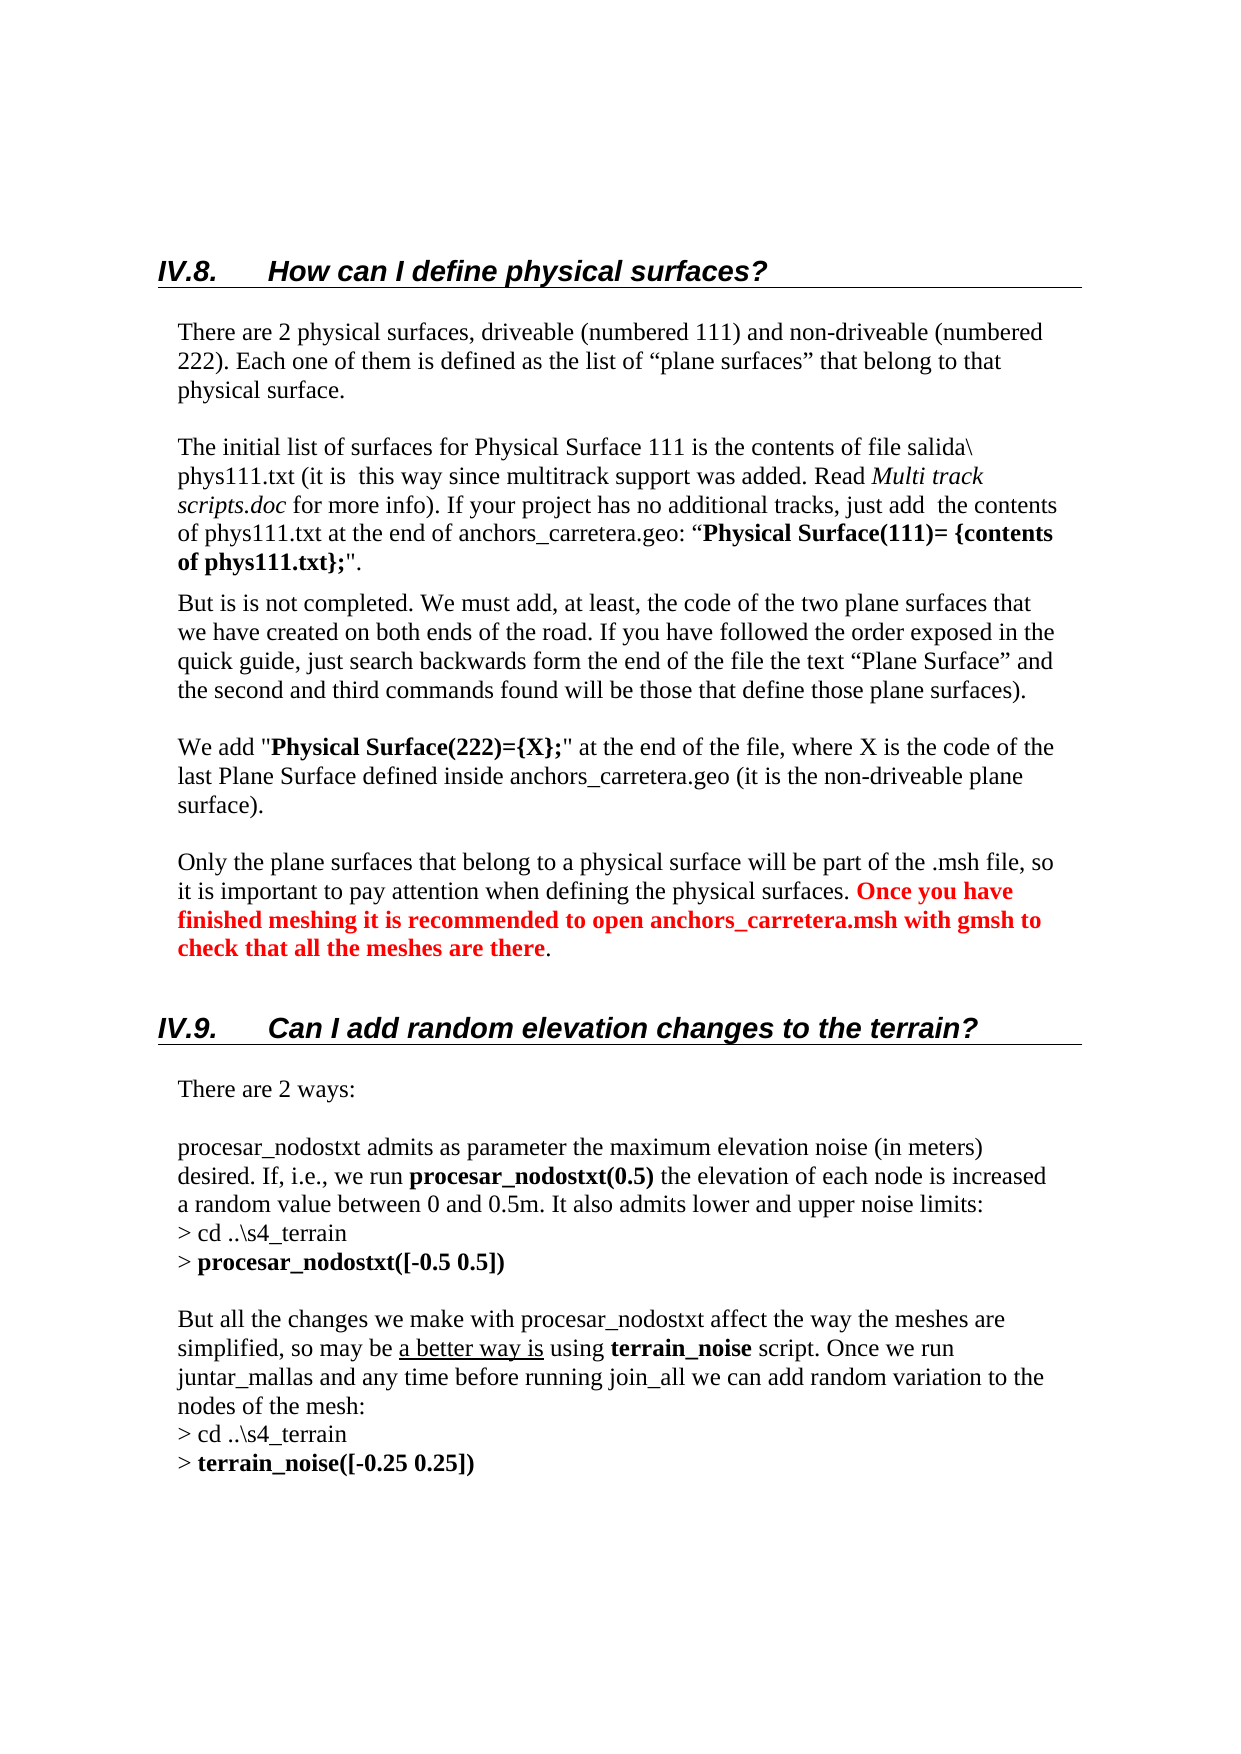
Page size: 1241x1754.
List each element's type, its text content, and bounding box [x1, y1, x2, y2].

subtitle Can I add random elevation changes to the terrain? [158, 1011, 1082, 1044]
text procesar_nodostxt admits as parameter the maximum elevation noise (in meters) desired. If, i.e., we run procesar_nodostxt(0.5) the elevation of each node is increased a random value between 0 and 0.5m. It also admits lower and upper noise limits: [177, 1132, 1063, 1218]
text > terrain_noise([-0.25 0.25]) [177, 1448, 1063, 1477]
text There are 2 ways: [177, 1074, 1063, 1103]
text There are 2 physical surfaces, driveable (numbered 111) and non-driveable (numbered 222). Each one of them is defined as the list of “plane surfaces” that belong to that physical surface. The initial list of surfaces for Physical Surface 111 is the contents of file salida\phys111.txt (it is this way since multitrack support was added. Read Multi track scripts.doc for more info). If your project has no additional tracks, just add the contents of phys111.txt at the end of anchors_carretera.geo: “Physical Surface(111)= {contents of phys111.txt};". [177, 317, 1063, 576]
text > procesar_nodostxt([-0.5 0.5]) [177, 1247, 1063, 1276]
text > cd ..\s4_terrain [177, 1218, 1063, 1247]
text But all the changes we make with procesar_nodostxt affect the way the meshes are simplified, so may be a better way is using terrain_noise script. Once we run juntar_mallas and any time before running join_all we can add random variation to the nodes of the mesh: [177, 1304, 1063, 1419]
subtitle How can I define physical surfaces? [158, 253, 1082, 287]
text But is is not completed. We must add, at least, the code of the two plane surfaces that we have created on both ends of the road. If you have followed the order exposed in the quick guide, just search backwards form the end of the file the text “Plane Surface” and the second and third commands found will be those that define those plane surfaces). We add "Physical Surface(222)={X};" at the end of the file, where X is the code of the last Plane Surface defined inside anchors_carretera.geo (it is the non-driveable plane surface). Only the plane surfaces that belong to a physical surface will be part of the .msh file, so it is important to pay attention when defining the physical surfaces. Once you have finished meshing it is recommended to open anchors_carretera.msh with gmsh to check that all the meshes are there. [177, 588, 1063, 962]
text > cd ..\s4_terrain [177, 1419, 1063, 1448]
